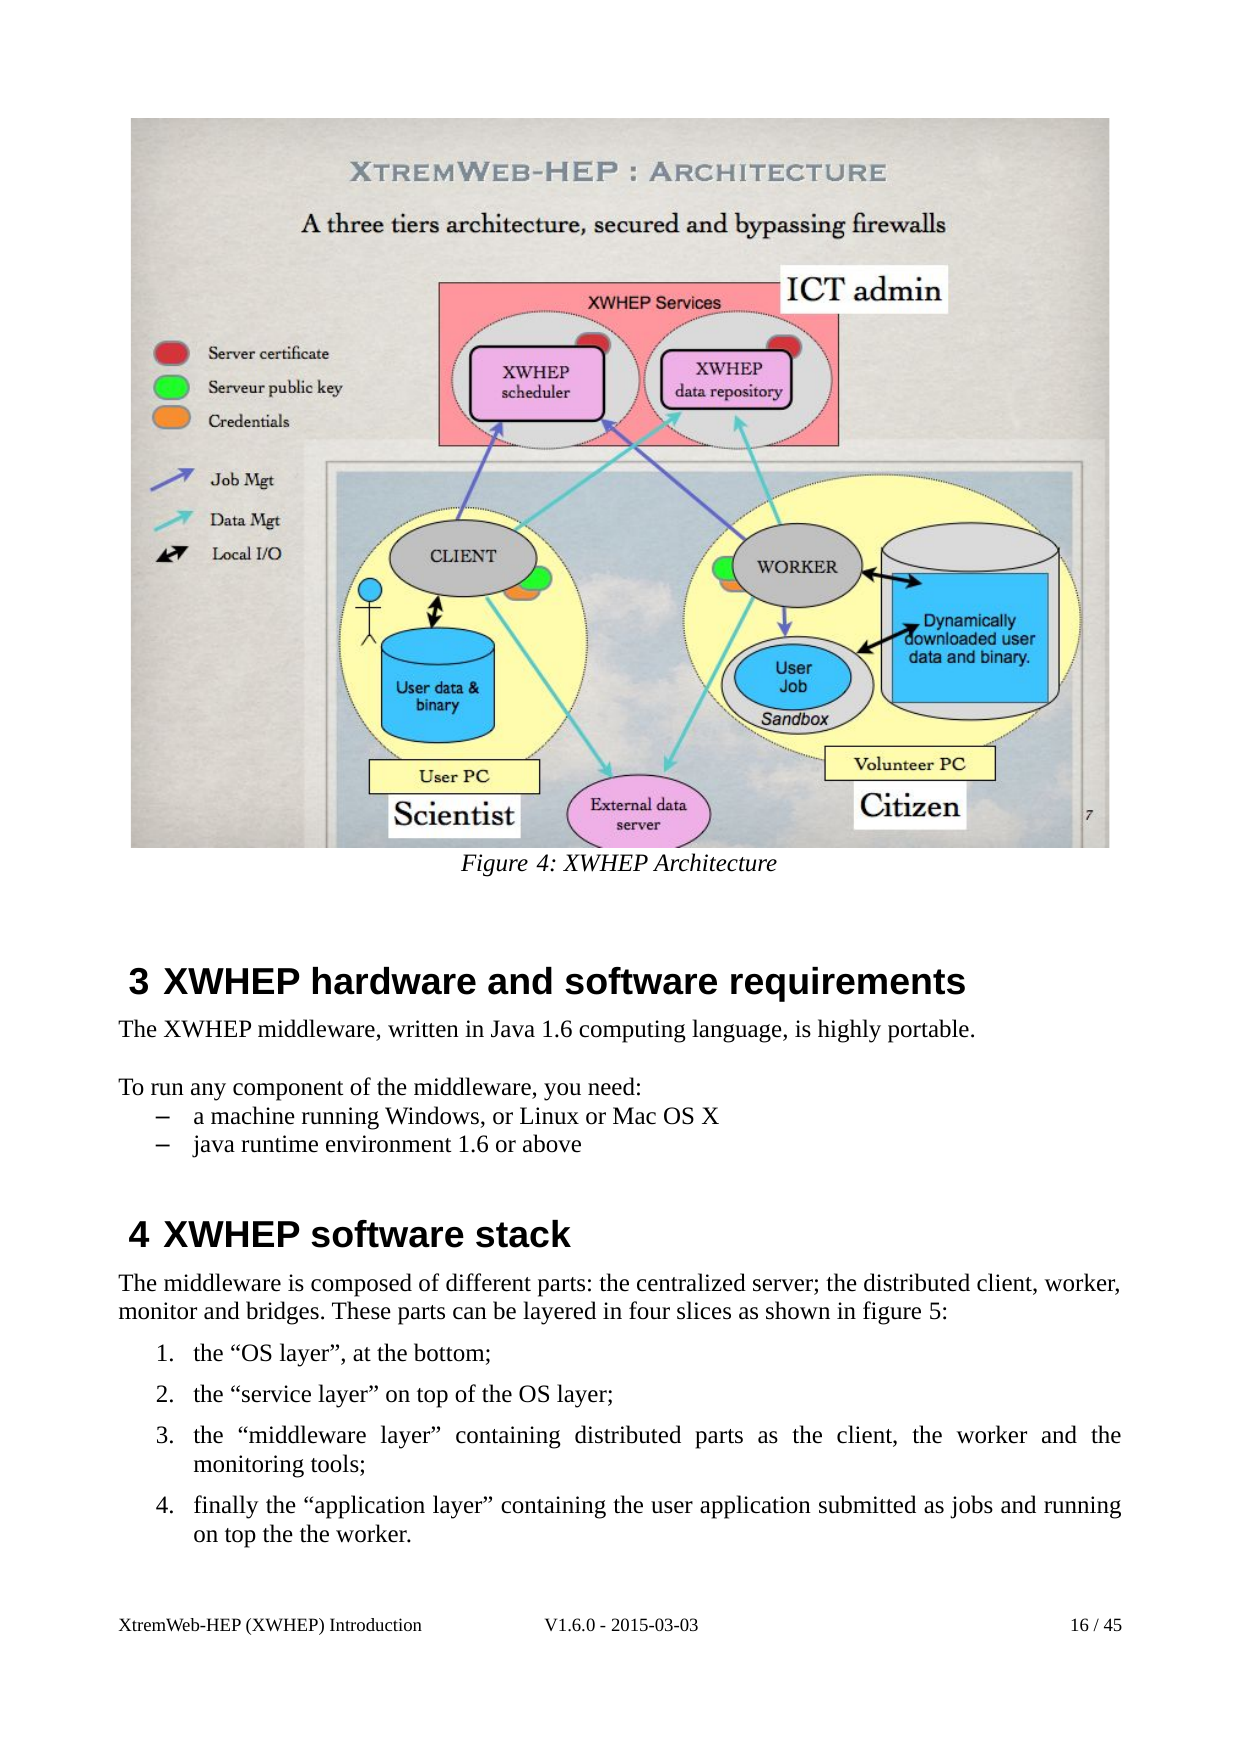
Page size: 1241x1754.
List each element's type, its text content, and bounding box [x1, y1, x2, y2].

text Figure 4: XWHEP Architecture [118, 131, 1122, 876]
list the “service layer” on top of the OS layer; [156, 1379, 1122, 1408]
list the “OS layer”, at the bottom; [156, 1338, 1122, 1366]
text To run any component of the middleware, you need: [118, 1072, 1122, 1101]
list java runtime environment 1.6 or above [156, 1129, 1122, 1158]
picture [130, 118, 1110, 848]
subtitle XWHEP software stack [118, 1212, 1122, 1255]
text The middleware is composed of different parts: the centralized server; the distributed client, worker, monitor and bridges. These parts can be layered in four slices as shown in figure 5: [118, 1268, 1122, 1325]
list the “middleware layer” containing distributed parts as the client, the worker and the monitoring tools; [156, 1420, 1122, 1478]
text The XWHEP middleware, written in Java 1.6 computing language, is highly portable. [118, 1014, 1122, 1043]
subtitle XWHEP hardware and software requirements [118, 959, 1122, 1002]
list finally the “application layer” containing the user application submitted as jobs and running on top the the worker. [156, 1490, 1122, 1548]
list a machine running Windows, or Linux or Mac OS X [156, 1101, 1122, 1129]
